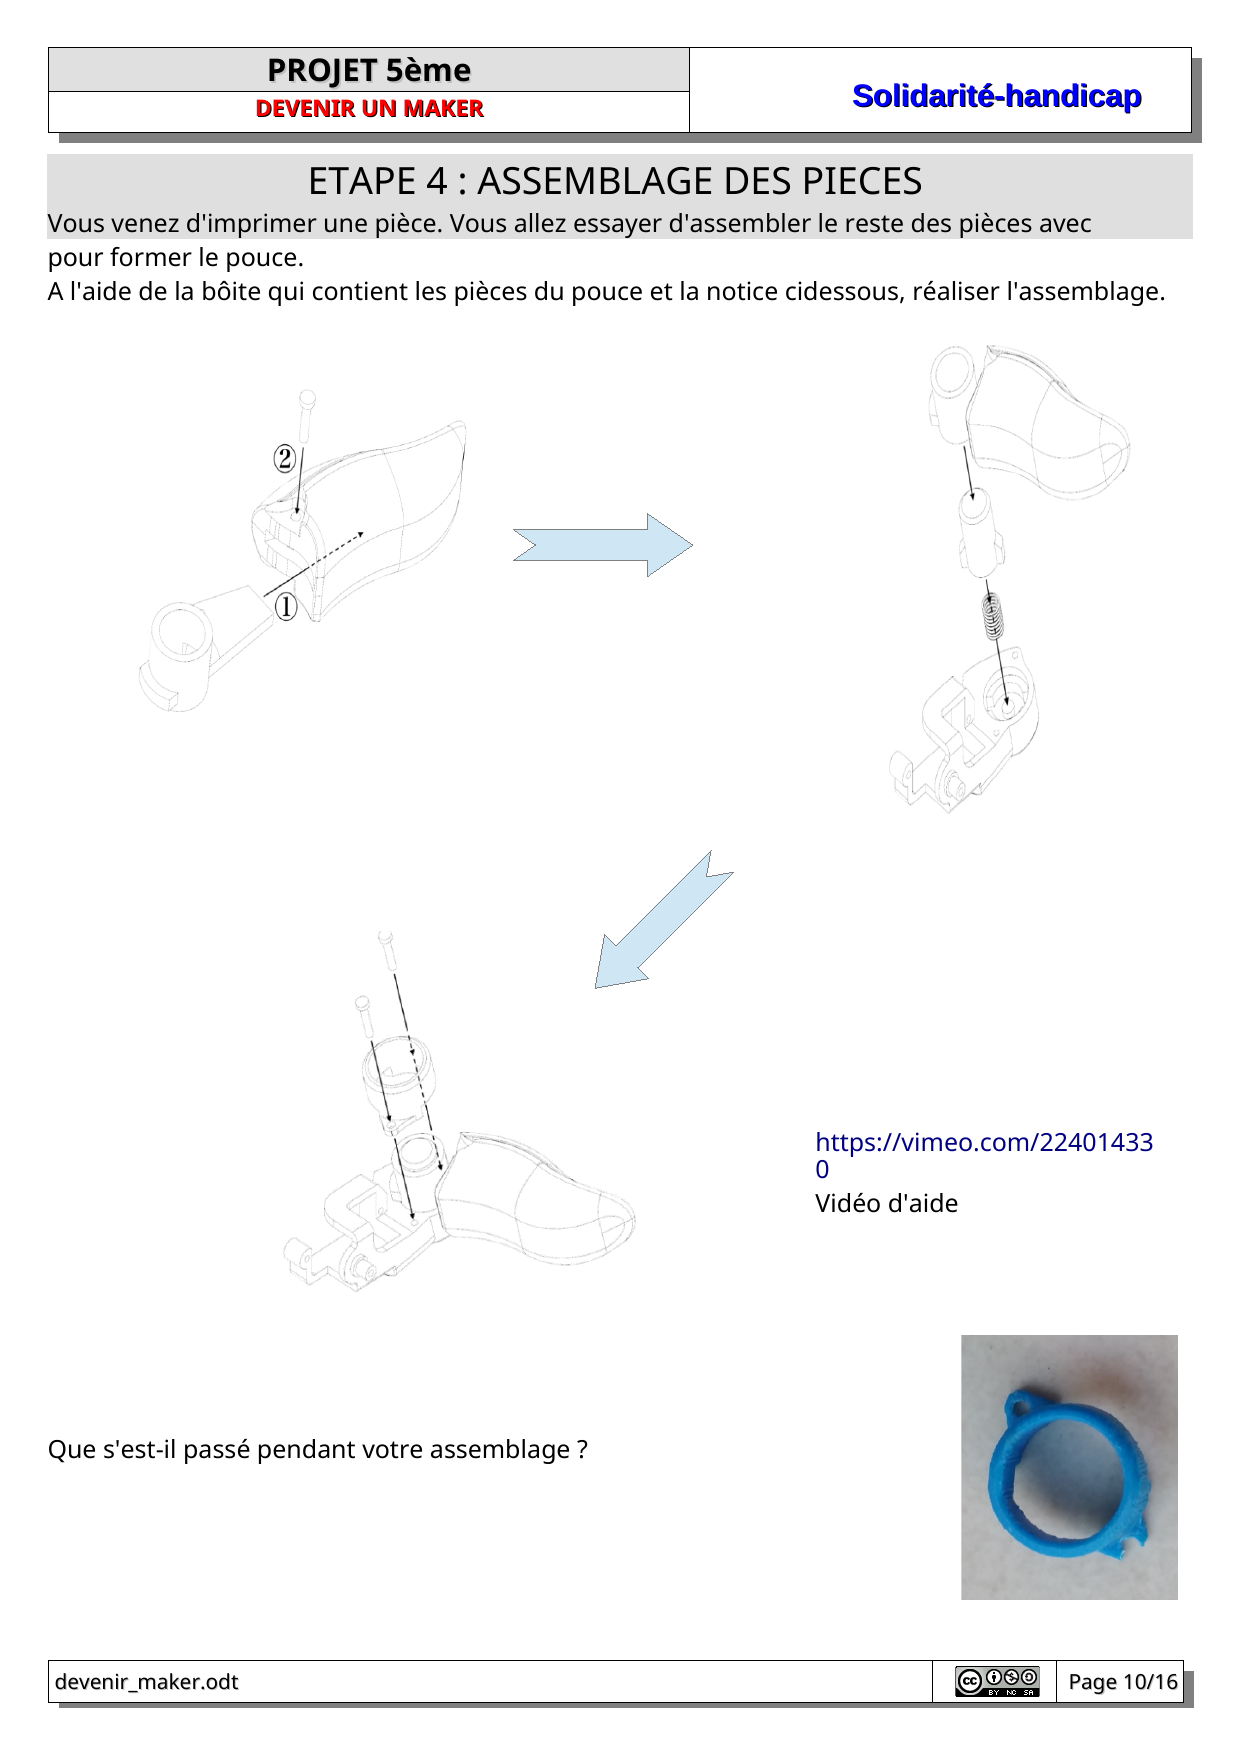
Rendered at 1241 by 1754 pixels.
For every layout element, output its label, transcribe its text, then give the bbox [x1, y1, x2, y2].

text A l'aide de la bôite qui contient les pièces du pouce et la notice cidessous, réaliser l'assemblage. [47, 273, 1193, 307]
text pour former le pouce. [47, 239, 1193, 273]
subtitle ETAPE 4 : ASSEMBLAGE DES PIECES [47, 154, 1193, 205]
picture [1009, 1335, 1130, 1600]
picture [611, 939, 621, 944]
text Que s'est-il passé pendant votre assemblage ? [47, 1432, 963, 1466]
picture [770, 331, 1169, 825]
picture [45, 364, 524, 726]
picture [242, 939, 638, 1301]
picture [955, 1666, 1040, 1697]
subtitle Vous venez d'imprimer une pièce. Vous allez essayer d'assembler le reste des pièces avec [47, 205, 1193, 239]
